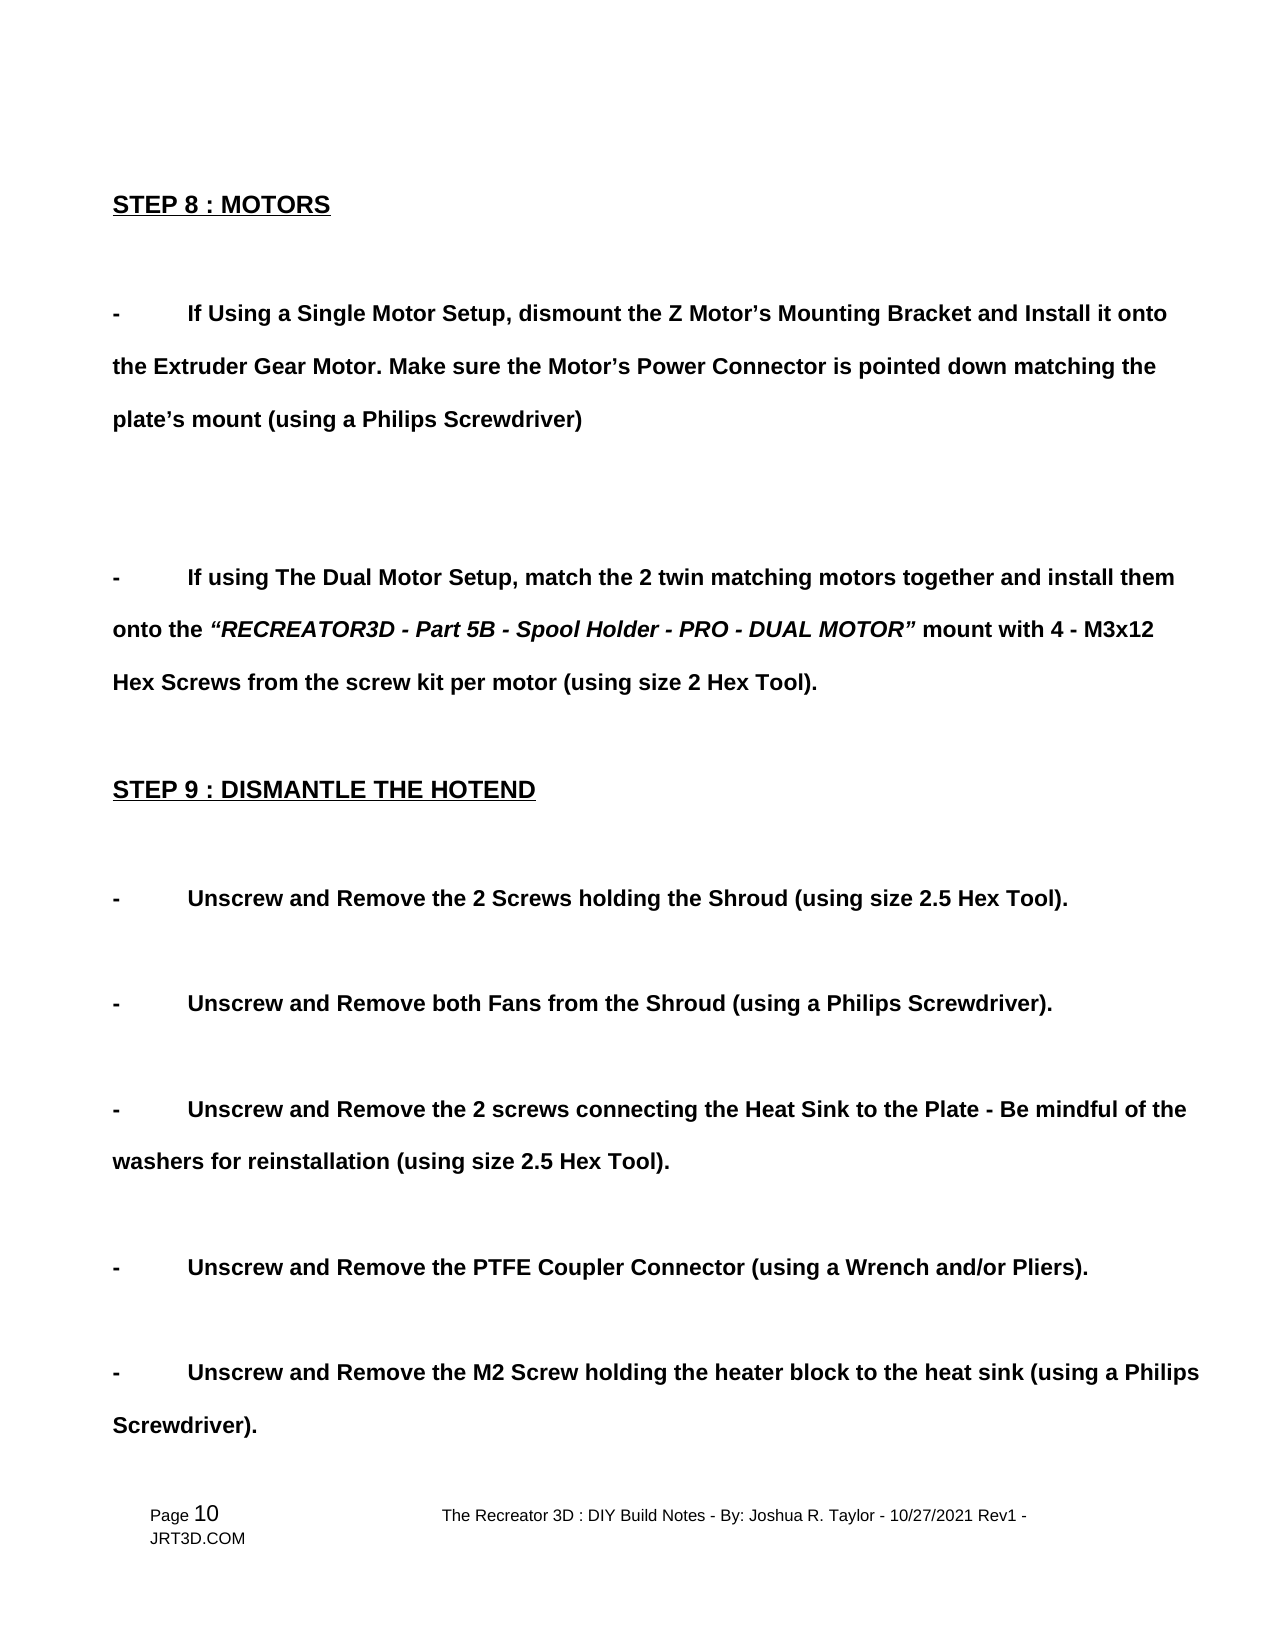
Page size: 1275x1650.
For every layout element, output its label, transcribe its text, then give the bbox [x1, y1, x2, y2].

text STEP 9 : DISMANTLE THE HOTEND [112, 774, 1200, 803]
text - Unscrew and Remove both Fans from the Shroud (using a Philips Screwdriver). [112, 990, 1200, 1017]
text - Unscrew and Remove the 2 screws connecting the Heat Sink to the Plate - Be mindful of the washers for reinstallation (using size 2.5 Hex Tool). [112, 1096, 1200, 1175]
text - Unscrew and Remove the PTFE Coupler Connector (using a Wrench and/or Pliers). [112, 1254, 1200, 1280]
text - If Using a Single Motor Setup, dismount the Z Motor’s Mounting Bracket and Install it onto the Extruder Gear Motor. Make sure the Motor’s Power Connector is pointed down matching the plate’s mount (using a Philips Screwdriver) [112, 300, 1200, 432]
text - If using The Dual Motor Setup, match the 2 twin matching motors together and install them onto the “RECREATOR3D - Part 5B - Spool Holder - PRO - DUAL MOTOR” mount with 4 - M3x12 Hex Screws from the screw kit per motor (using size 2 Hex Tool). [112, 564, 1200, 696]
text - Unscrew and Remove the 2 Screws holding the Shroud (using size 2.5 Hex Tool). [112, 885, 1200, 911]
text STEP 8 : MOTORS [112, 190, 1200, 219]
text - Unscrew and Remove the M2 Screw holding the heater block to the heat sink (using a Philips Screwdriver). [112, 1359, 1200, 1438]
